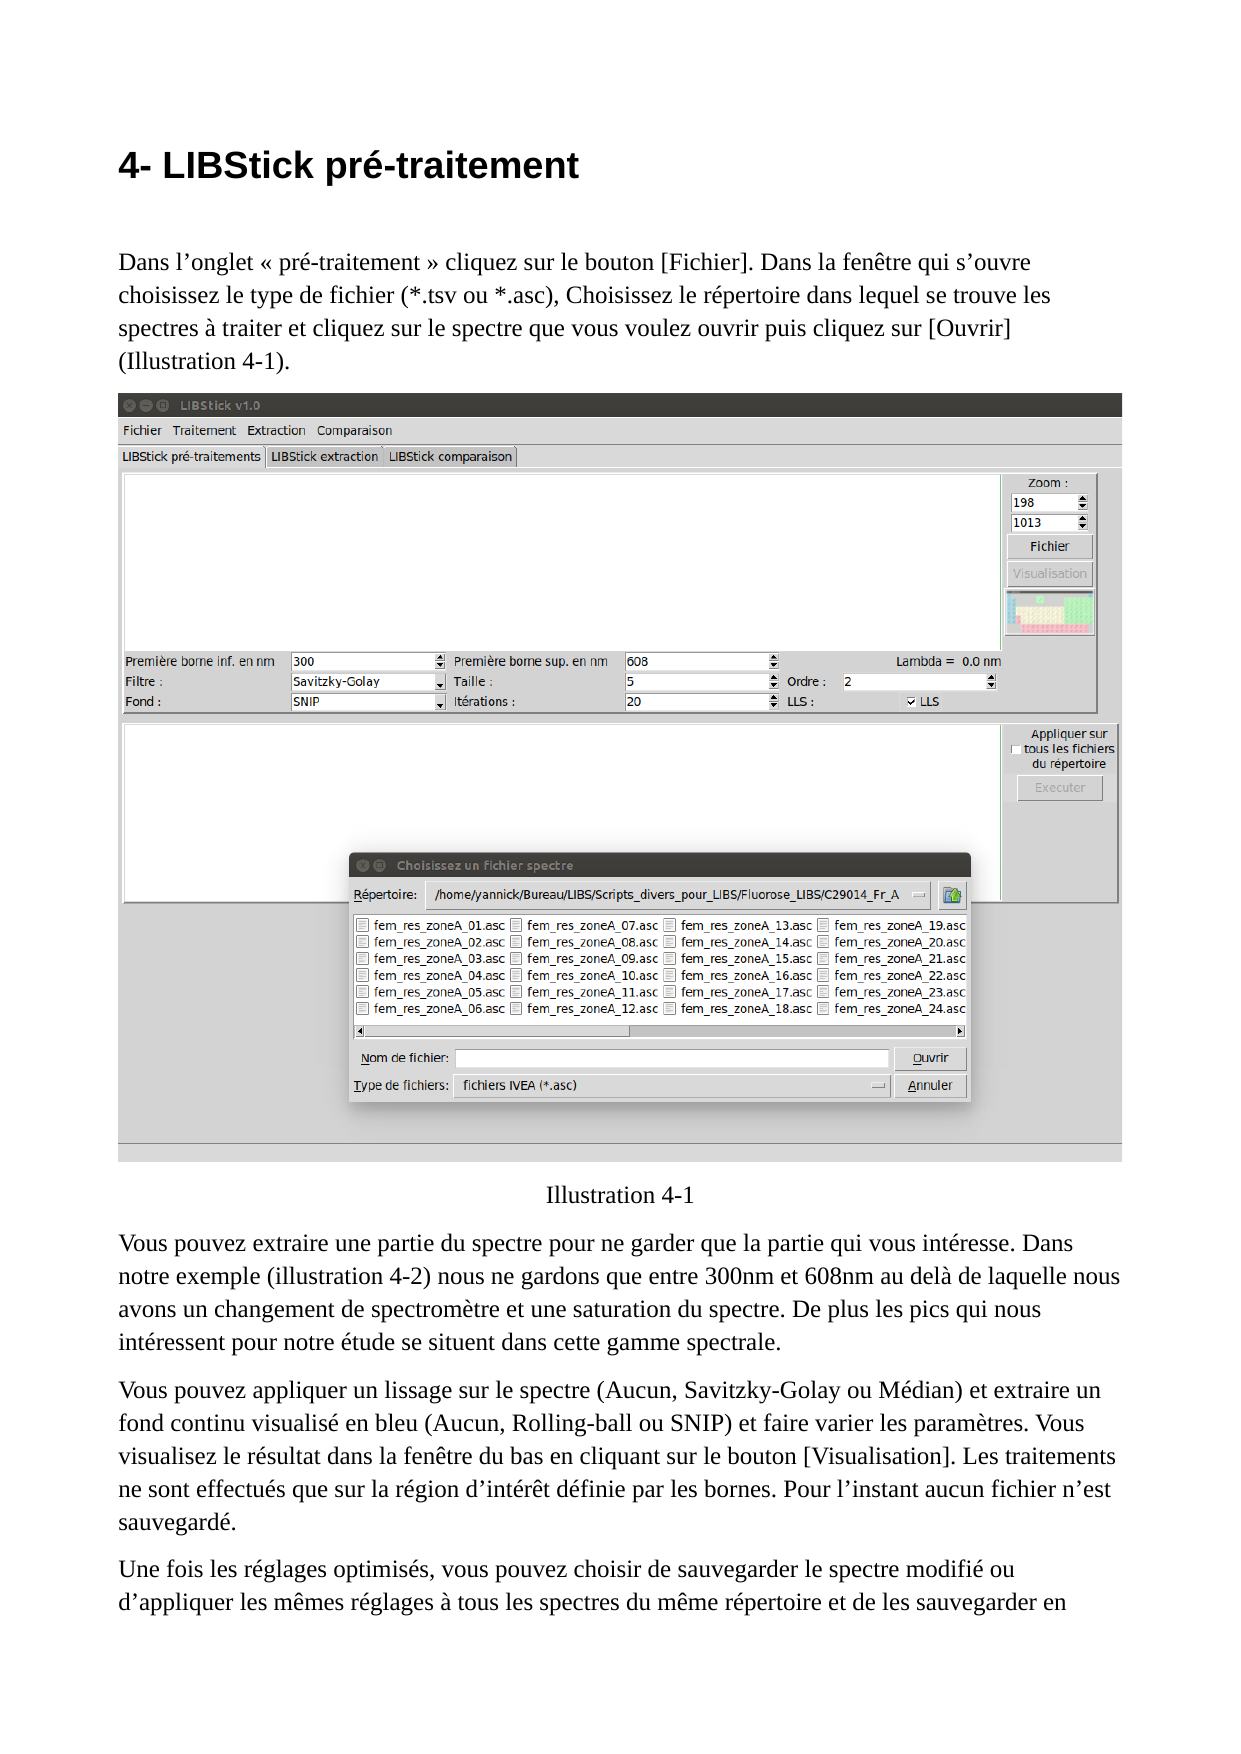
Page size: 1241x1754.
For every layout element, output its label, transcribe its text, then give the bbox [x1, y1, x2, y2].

text Illustration 4-1 [118, 1180, 1122, 1209]
text Une fois les réglages optimisés, vous pouvez choisir de sauvegarder le spectre modifié ou d’appliquer les mêmes réglages à tous les spectres du même répertoire et de les sauvegarder en [118, 1554, 1122, 1616]
text Dans l’onglet « pré-traitement » cliquez sur le bouton [Fichier]. Dans la fenêtre qui s’ouvre choisissez le type de fichier (*.tsv ou *.asc), Choisissez le répertoire dans lequel se trouve les spectres à traiter et cliquez sur le spectre que vous voulez ouvrir puis cliquez sur [Ouvrir] (Illustration 4-1). [118, 247, 1122, 375]
picture [118, 393, 1123, 1162]
text Vous pouvez appliquer un lissage sur le spectre (Aucun, Savitzky-Golay ou Médian) et extraire un fond continu visualisé en bleu (Aucun, Rolling-ball ou SNIP) et faire varier les paramètres. Vous visualisez le résultat dans la fenêtre du bas en cliquant sur le bouton [Visualisation]. Les traitements ne sont effectués que sur la région d’intérêt définie par les bornes. Pour l’instant aucun fichier n’est sauvegardé. [118, 1375, 1122, 1536]
text Vous pouvez extraire une partie du spectre pour ne garder que la partie qui vous intéresse. Dans notre exemple (illustration 4-2) nous ne gardons que entre 300nm et 608nm au delà de laquelle nous avons un changement de spectromètre et une saturation du spectre. De plus les pics qui nous intéressent pour notre étude se situent dans cette gamme spectrale. [118, 1228, 1122, 1356]
subtitle 4- LIBStick pré-traitement [118, 143, 1122, 187]
